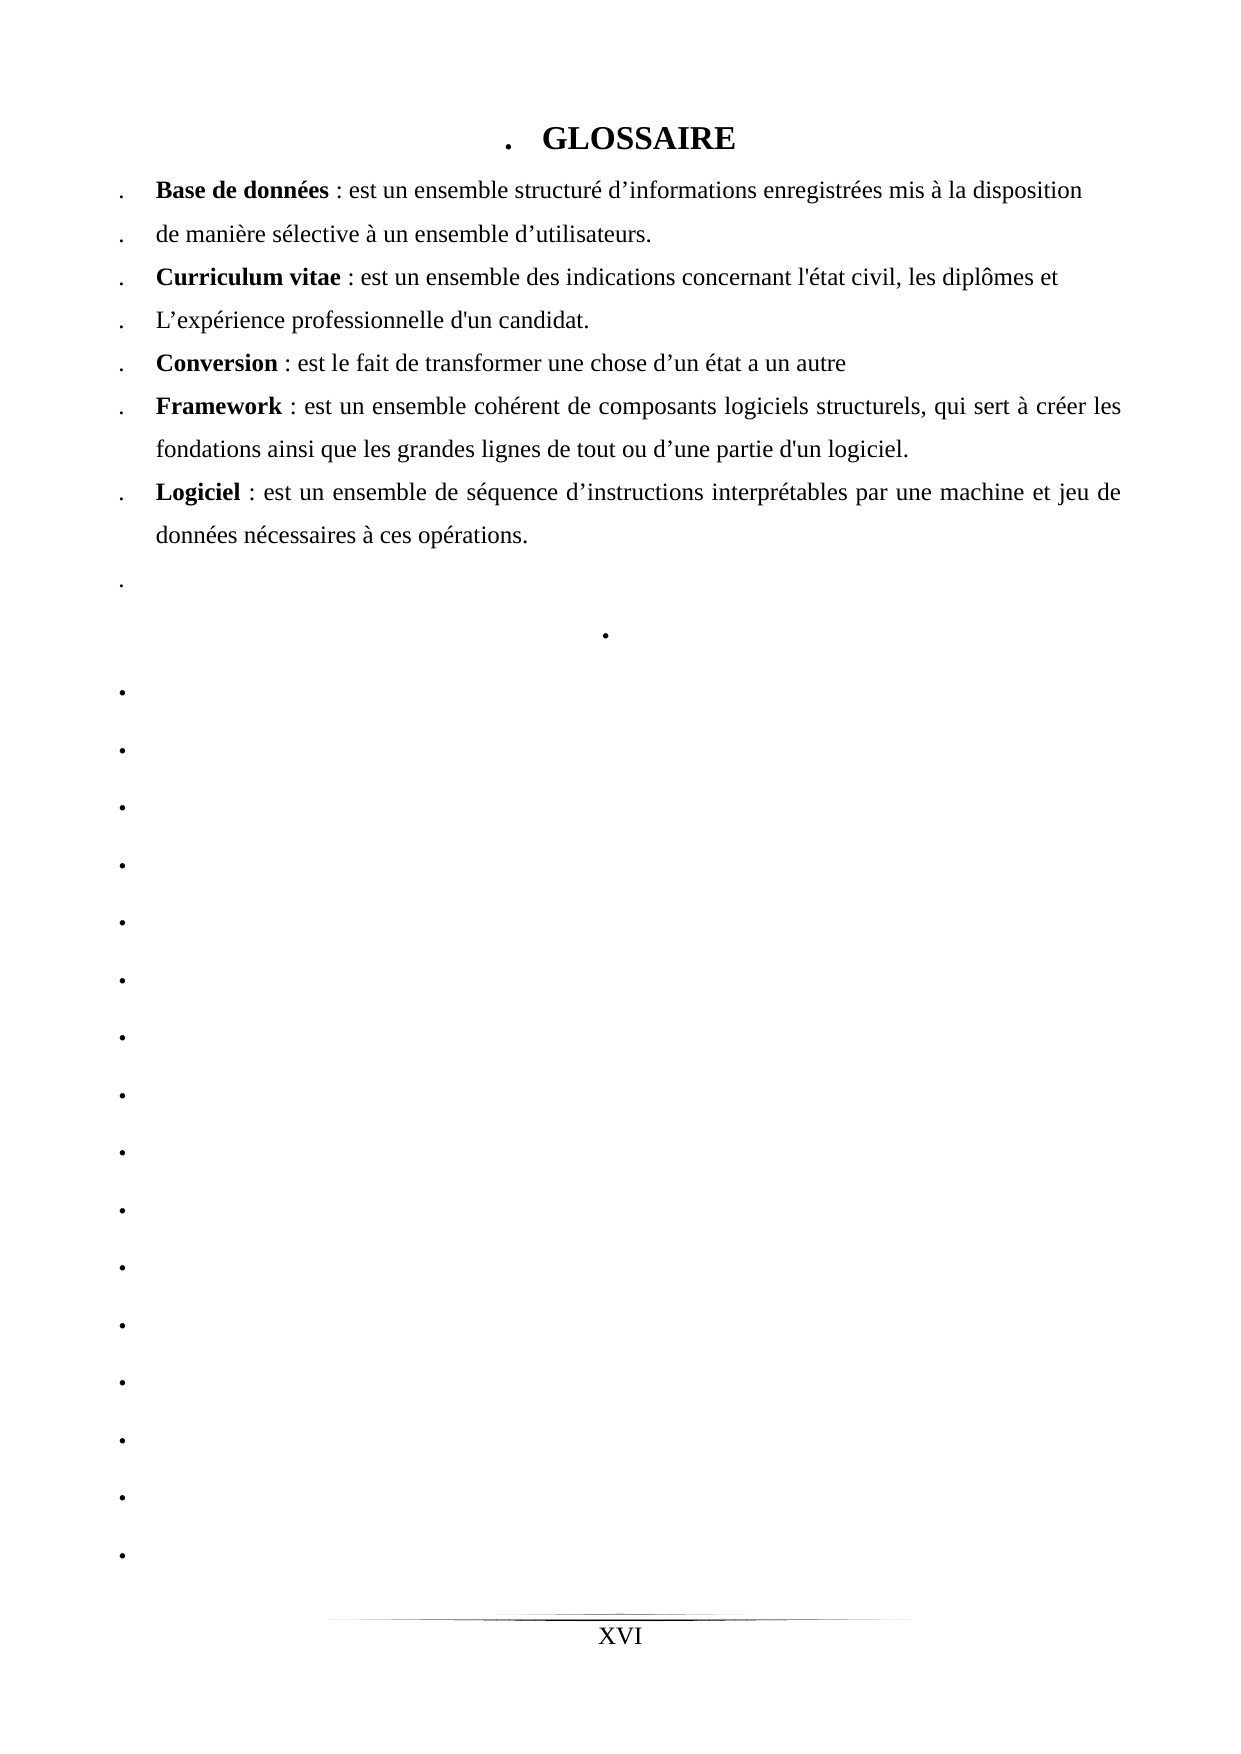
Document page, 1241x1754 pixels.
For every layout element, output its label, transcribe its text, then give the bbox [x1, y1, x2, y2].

subtitle Base de données : est un ensemble structuré d’informations enregistrées mis à la disposition [118, 176, 1122, 204]
subtitle GLOSSAIRE [118, 118, 1122, 156]
subtitle Framework : est un ensemble cohérent de composants logiciels structurels, qui sert à créer les fondations ainsi que les grandes lignes de tout ou d’une partie d'un logiciel. [118, 391, 1122, 463]
picture [171, 1613, 1069, 1622]
subtitle Logiciel : est un ensemble de séquence d’instructions interprétables par une machine et jeu de données nécessaires à ces opérations. [118, 477, 1122, 549]
subtitle de manière sélective à un ensemble d’utilisateurs. [118, 219, 1122, 247]
subtitle L’expérience professionnelle d'un candidat. [118, 305, 1122, 334]
subtitle Curriculum vitae : est un ensemble des indications concernant l'état civil, les diplômes et [118, 262, 1122, 291]
subtitle Conversion : est le fait de transformer une chose d’un état a un autre [118, 348, 1122, 377]
